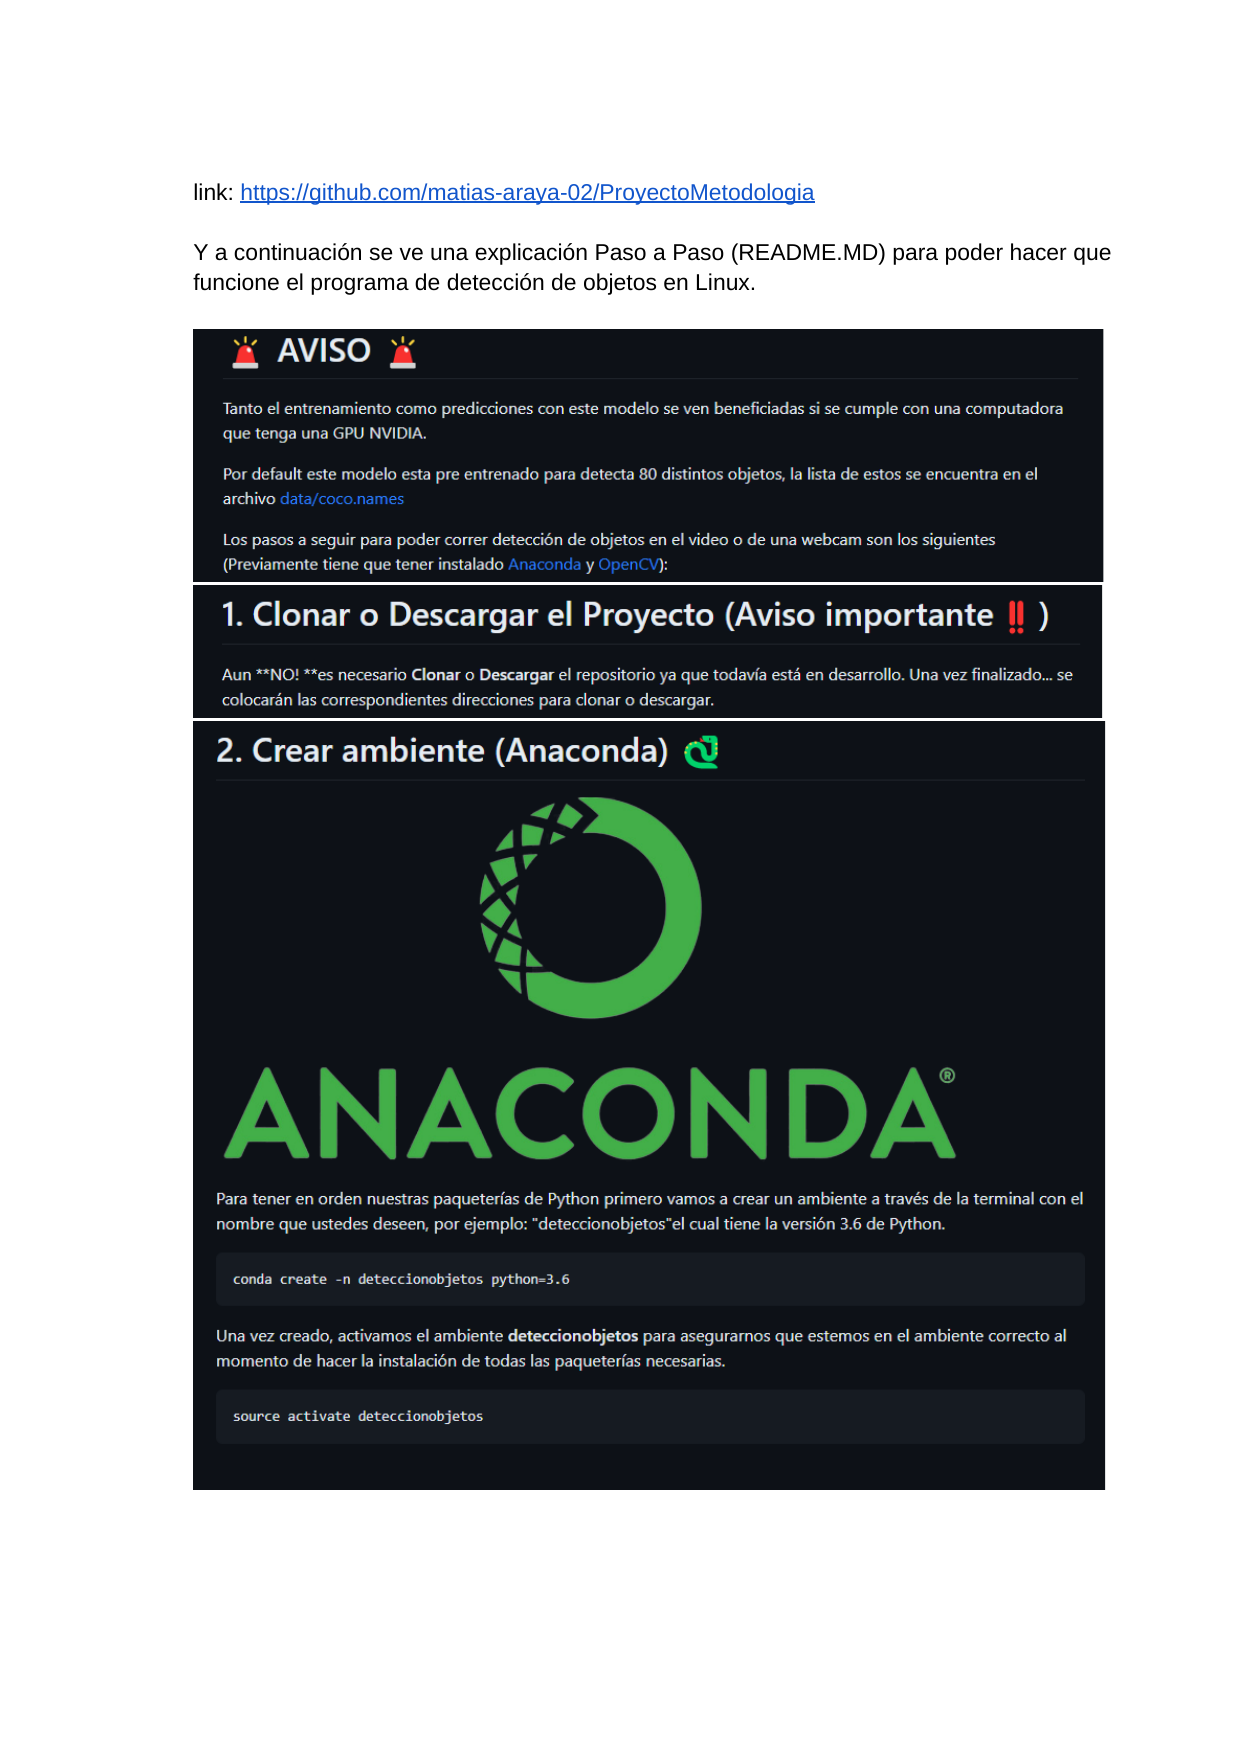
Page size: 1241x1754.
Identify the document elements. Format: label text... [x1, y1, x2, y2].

picture [193, 721, 1106, 1490]
picture [193, 585, 1103, 718]
text Y a continuación se ve una explicación Paso a Paso (README.MD) para poder hacer que funcione el programa de detección de objetos en Linux. [193, 239, 1122, 295]
picture [193, 329, 1104, 582]
text link: https://github.com/matias-araya-02/ProyectoMetodologia [193, 178, 1122, 205]
